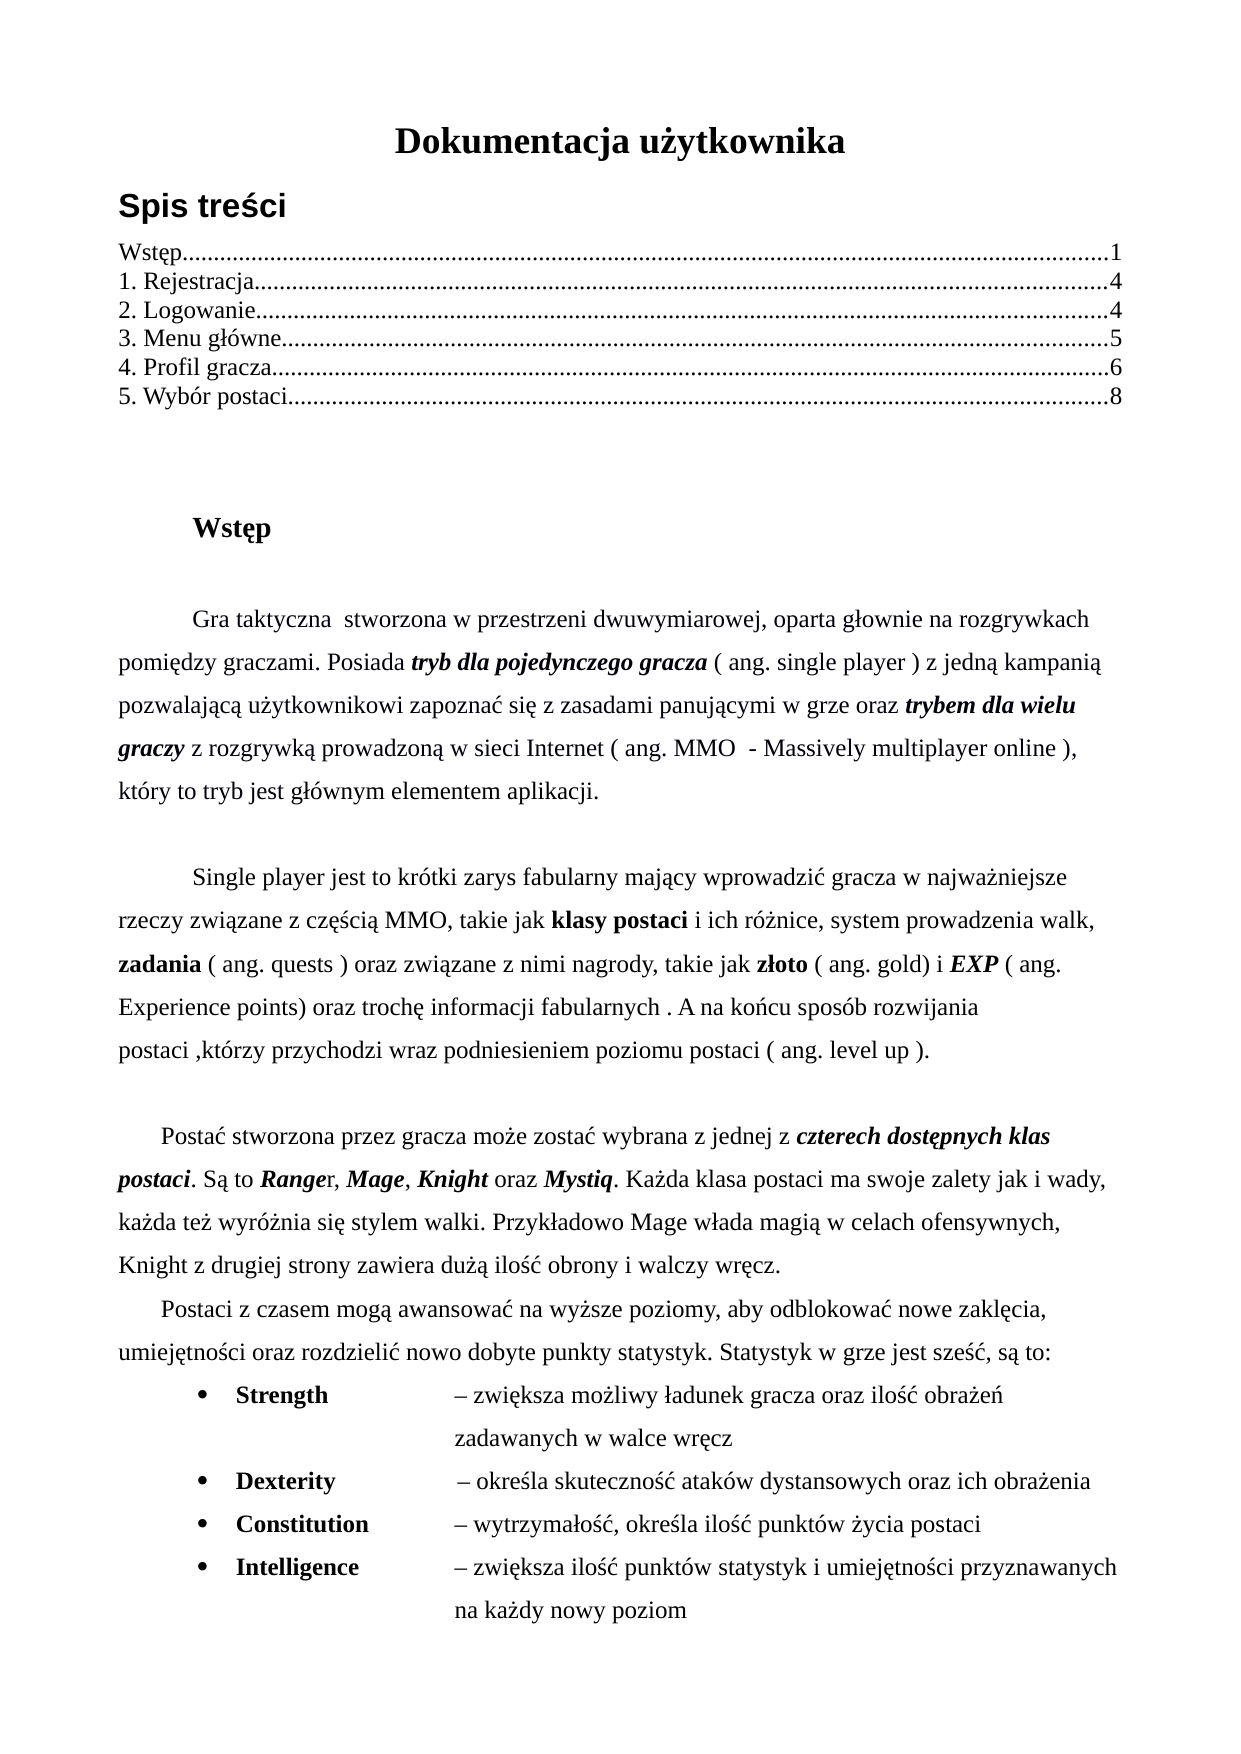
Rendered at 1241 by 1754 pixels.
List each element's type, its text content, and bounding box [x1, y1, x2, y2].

list Strength – zwiększa możliwy ładunek gracza oraz ilość obrażeń zadawanych w walce wręcz [198, 1380, 1122, 1452]
subtitle Spis treści [118, 186, 1122, 225]
text Wstęp 1 [118, 237, 1122, 266]
text 3. Menu główne 5 [118, 323, 1122, 352]
text 2. Logowanie 4 [118, 295, 1122, 323]
text Wstęp [118, 510, 1122, 544]
text 5. Wybór postaci 8 [118, 381, 1122, 410]
text Dokumentacja użytkownika [118, 118, 1122, 161]
text Single player jest to krótki zarys fabularny mający wprowadzić gracza w najważniejsze rzeczy związane z częścią MMO, takie jak klasy postaci i ich różnice, system prowadzenia walk, zadania ( ang. quests ) oraz związane z nimi nagrody, takie jak złoto ( ang. gold) i EXP ( ang. Experience points) oraz trochę informacji fabularnych . A na końcu sposób rozwijania postaci ,którzy przychodzi wraz podniesieniem poziomu postaci ( ang. level up ). [118, 862, 1122, 1064]
text Postać stworzona przez gracza może zostać wybrana z jednej z czterech dostępnych klas postaci. Są to Ranger, Mage, Knight oraz Mystiq. Każda klasa postaci ma swoje zalety jak i wady, każda też wyróżnia się stylem walki. Przykładowo Mage włada magią w celach ofensywnych, Knight z drugiej strony zawiera dużą ilość obrony i walczy wręcz. [118, 1121, 1122, 1279]
list Intelligence – zwiększa ilość punktów statystyk i umiejętności przyznawanych na każdy nowy poziom [198, 1552, 1122, 1624]
text Postaci z czasem mogą awansować na wyższe poziomy, aby odblokować nowe zaklęcia, umiejętności oraz rozdzielić nowo dobyte punkty statystyk. Statystyk w grze jest sześć, są to: [118, 1294, 1122, 1366]
list Dexterity – określa skuteczność ataków dystansowych oraz ich obrażenia [198, 1466, 1122, 1495]
list Constitution – wytrzymałość, określa ilość punktów życia postaci [198, 1509, 1122, 1538]
text 1. Rejestracja 4 [118, 266, 1122, 295]
text Gra taktyczna stworzona w przestrzeni dwuwymiarowej, oparta głownie na rozgrywkach pomiędzy graczami. Posiada tryb dla pojedynczego gracza ( ang. single player ) z jedną kampanią pozwalającą użytkownikowi zapoznać się z zasadami panującymi w grze oraz trybem dla wielu graczy z rozgrywką prowadzoną w sieci Internet ( ang. MMO - Massively multiplayer online ), który to tryb jest głównym elementem aplikacji. [118, 604, 1122, 805]
text 4. Profil gracza 6 [118, 352, 1122, 381]
